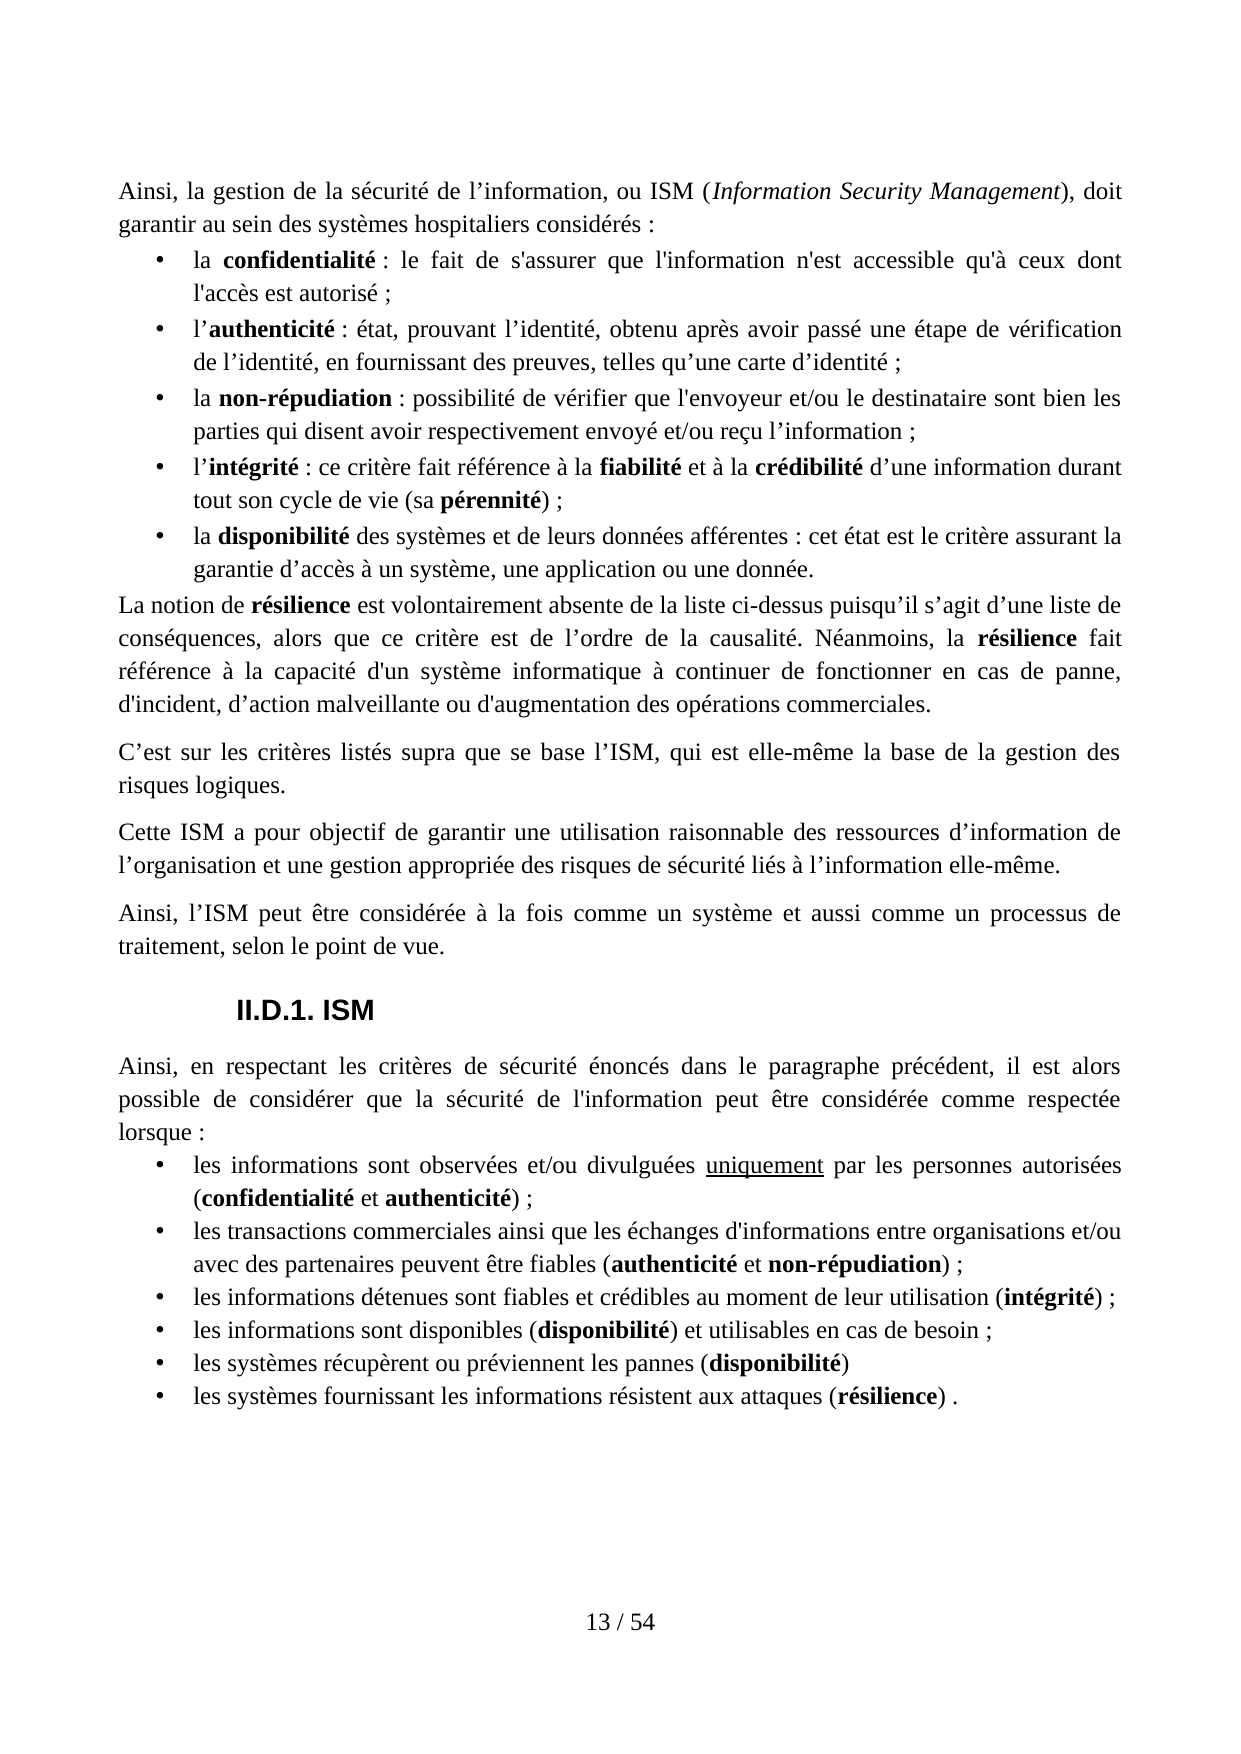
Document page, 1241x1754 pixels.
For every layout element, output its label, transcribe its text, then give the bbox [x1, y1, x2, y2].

text Ainsi, en respectant les critères de sécurité énoncés dans le paragraphe précédent, il est alors possible de considérer que la sécurité de l'information peut être considérée comme respectée lorsque : [118, 1051, 1122, 1146]
list les systèmes fournissant les informations résistent aux attaques (résilience) . [156, 1381, 1122, 1410]
list l’intégrité : ce critère fait référence à la fiabilité et à la crédibilité d’une information durant tout son cycle de vie (sa pérennité) ; [156, 452, 1122, 514]
text Ainsi, la gestion de la sécurité de l’information, ou ISM (Information Security Management), doit garantir au sein des systèmes hospitaliers considérés : [118, 176, 1122, 238]
list la non-répudiation : possibilité de vérifier que l'envoyeur et/ou le destinataire sont bien les parties qui disent avoir respectivement envoyé et/ou reçu l’information ; [156, 383, 1122, 445]
list les informations sont observées et/ou divulguées uniquement par les personnes autorisées (confidentialité et authenticité) ; [156, 1150, 1122, 1212]
list les systèmes récupèrent ou préviennent les pannes (disponibilité) [156, 1348, 1122, 1377]
list les informations sont disponibles (disponibilité) et utilisables en cas de besoin ; [156, 1315, 1122, 1344]
text La notion de résilience est volontairement absente de la liste ci-dessus puisqu’il s’agit d’une liste de conséquences, alors que ce critère est de l’ordre de la causalité. Néanmoins, la résilience fait référence à la capacité d'un système informatique à continuer de fonctionner en cas de panne, d'incident, d’action malveillante ou d'augmentation des opérations commerciales. [118, 590, 1122, 718]
list la disponibilité des systèmes et de leurs données afférentes : cet état est le critère assurant la garantie d’accès à un système, une application ou une donnée. [156, 521, 1122, 583]
text Ainsi, l’ISM peut être considérée à la fois comme un système et aussi comme un processus de traitement, selon le point de vue. [118, 898, 1122, 960]
text C’est sur les critères listés supra que se base l’ISM, qui est elle-même la base de la gestion des risques logiques. [118, 737, 1122, 798]
list les informations détenues sont fiables et crédibles au moment de leur utilisation (intégrité) ; [156, 1282, 1122, 1311]
text Cette ISM a pour objectif de garantir une utilisation raisonnable des ressources d’information de l’organisation et une gestion appropriée des risques de sécurité liés à l’information elle-même. [118, 817, 1122, 879]
subtitle ISM [118, 993, 1122, 1027]
list la confidentialité : le fait de s'assurer que l'information n'est accessible qu'à ceux dont l'accès est autorisé ; [156, 245, 1122, 307]
list les transactions commerciales ainsi que les échanges d'informations entre organisations et/ou avec des partenaires peuvent être fiables (authenticité et non-répudiation) ; [156, 1216, 1122, 1278]
list l’authenticité : état, prouvant l’identité, obtenu après avoir passé une étape de vérification de l’identité, en fournissant des preuves, telles qu’une carte d’identité ; [156, 314, 1122, 376]
